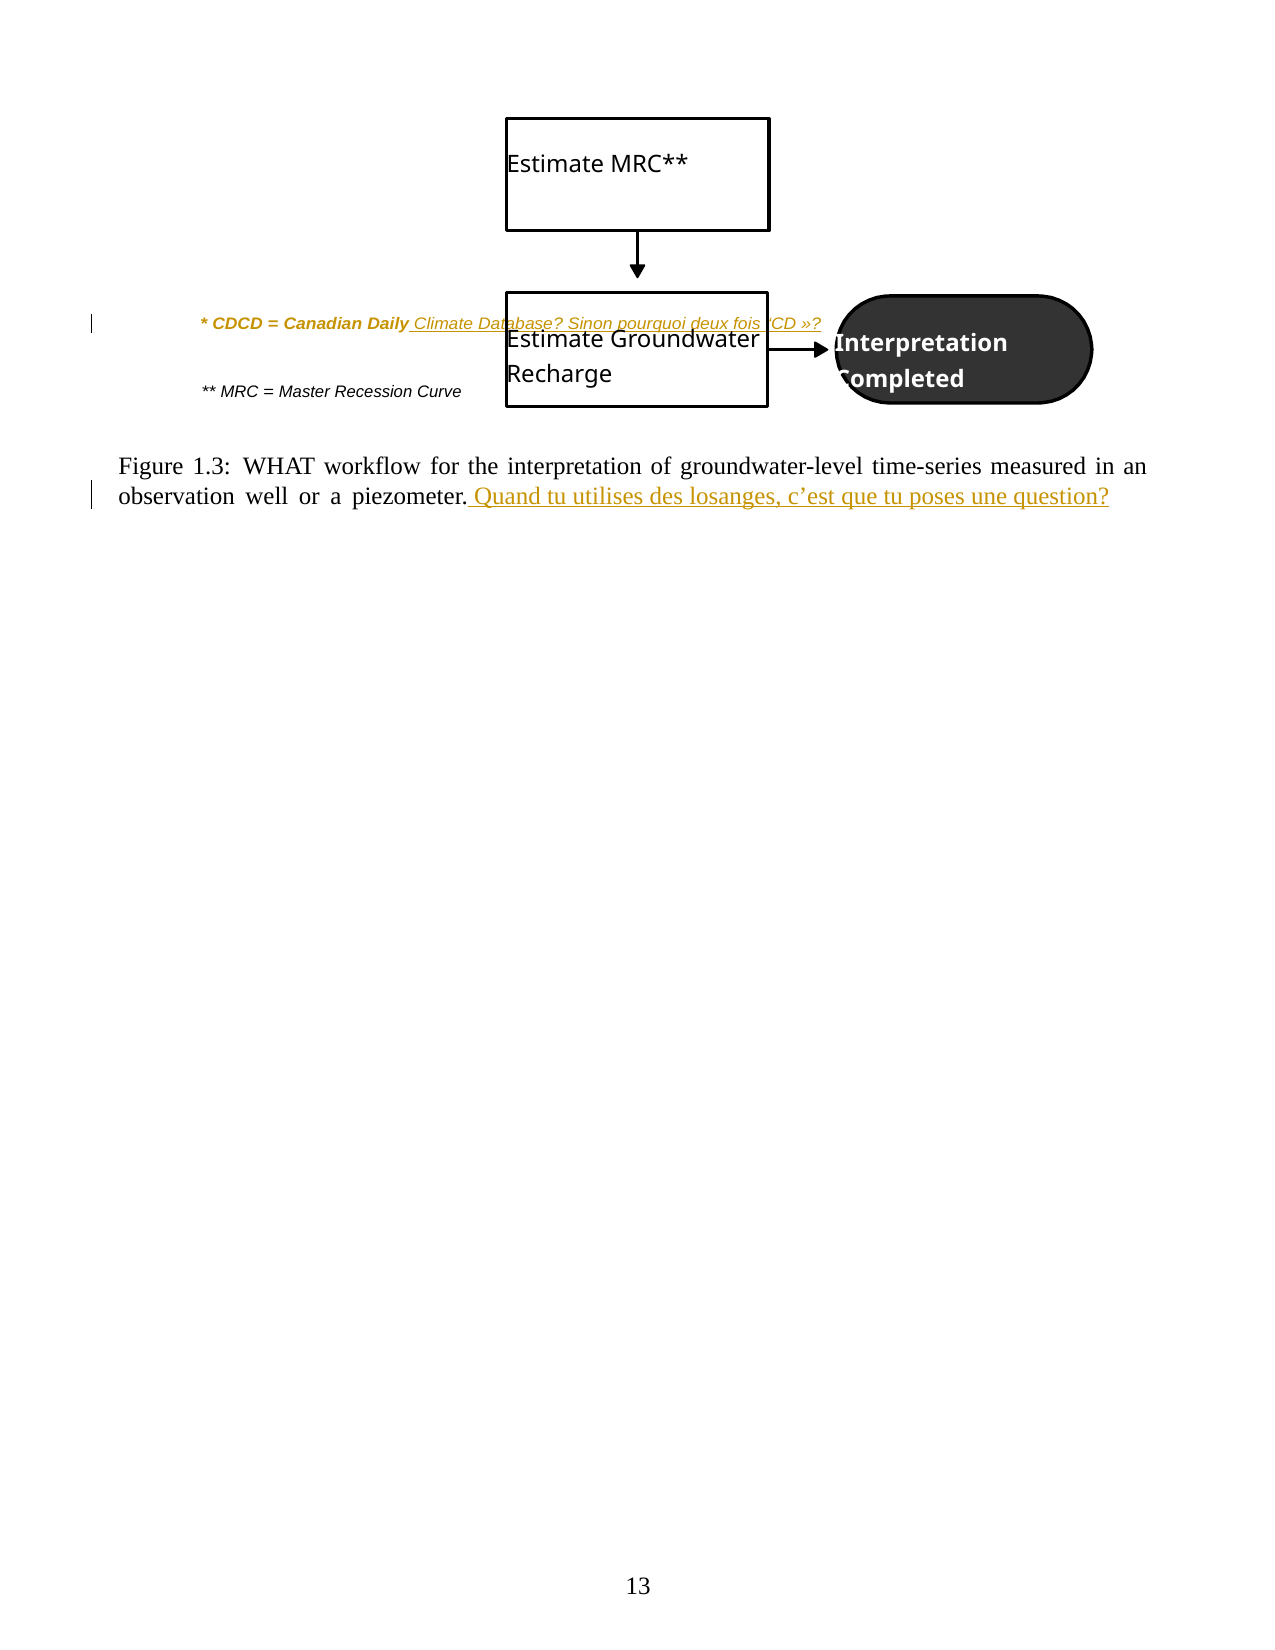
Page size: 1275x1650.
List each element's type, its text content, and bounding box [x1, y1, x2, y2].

text * CDCD = Canadian Daily Climate Database? Sinon pourquoi deux fois “CD »? [1082, 314, 1169, 333]
text * CDCD = Canadian Daily Climate Database? Sinon pourquoi deux fois “CD »? [508, 314, 766, 331]
text * CDCD = Canadian Daily Climate Database? Sinon pourquoi deux fois “CD »? [200, 314, 505, 333]
text ** MRC = Master Recession Curve [769, 382, 867, 401]
text ** MRC = Master Recession Curve [508, 382, 766, 401]
text Figure 1.3: WHAT workflow for the interpretation of groundwater-level time-series measured in an observation well or a piezometer. Quand tu utilises des losanges, c’est que tu poses une question? [118, 451, 1157, 509]
text * CDCD = Canadian Daily Climate Database? Sinon pourquoi deux fois “CD »? [769, 314, 846, 333]
text ** MRC = Master Recession Curve [201, 382, 505, 401]
text ** MRC = Master Recession Curve [1061, 382, 1169, 401]
